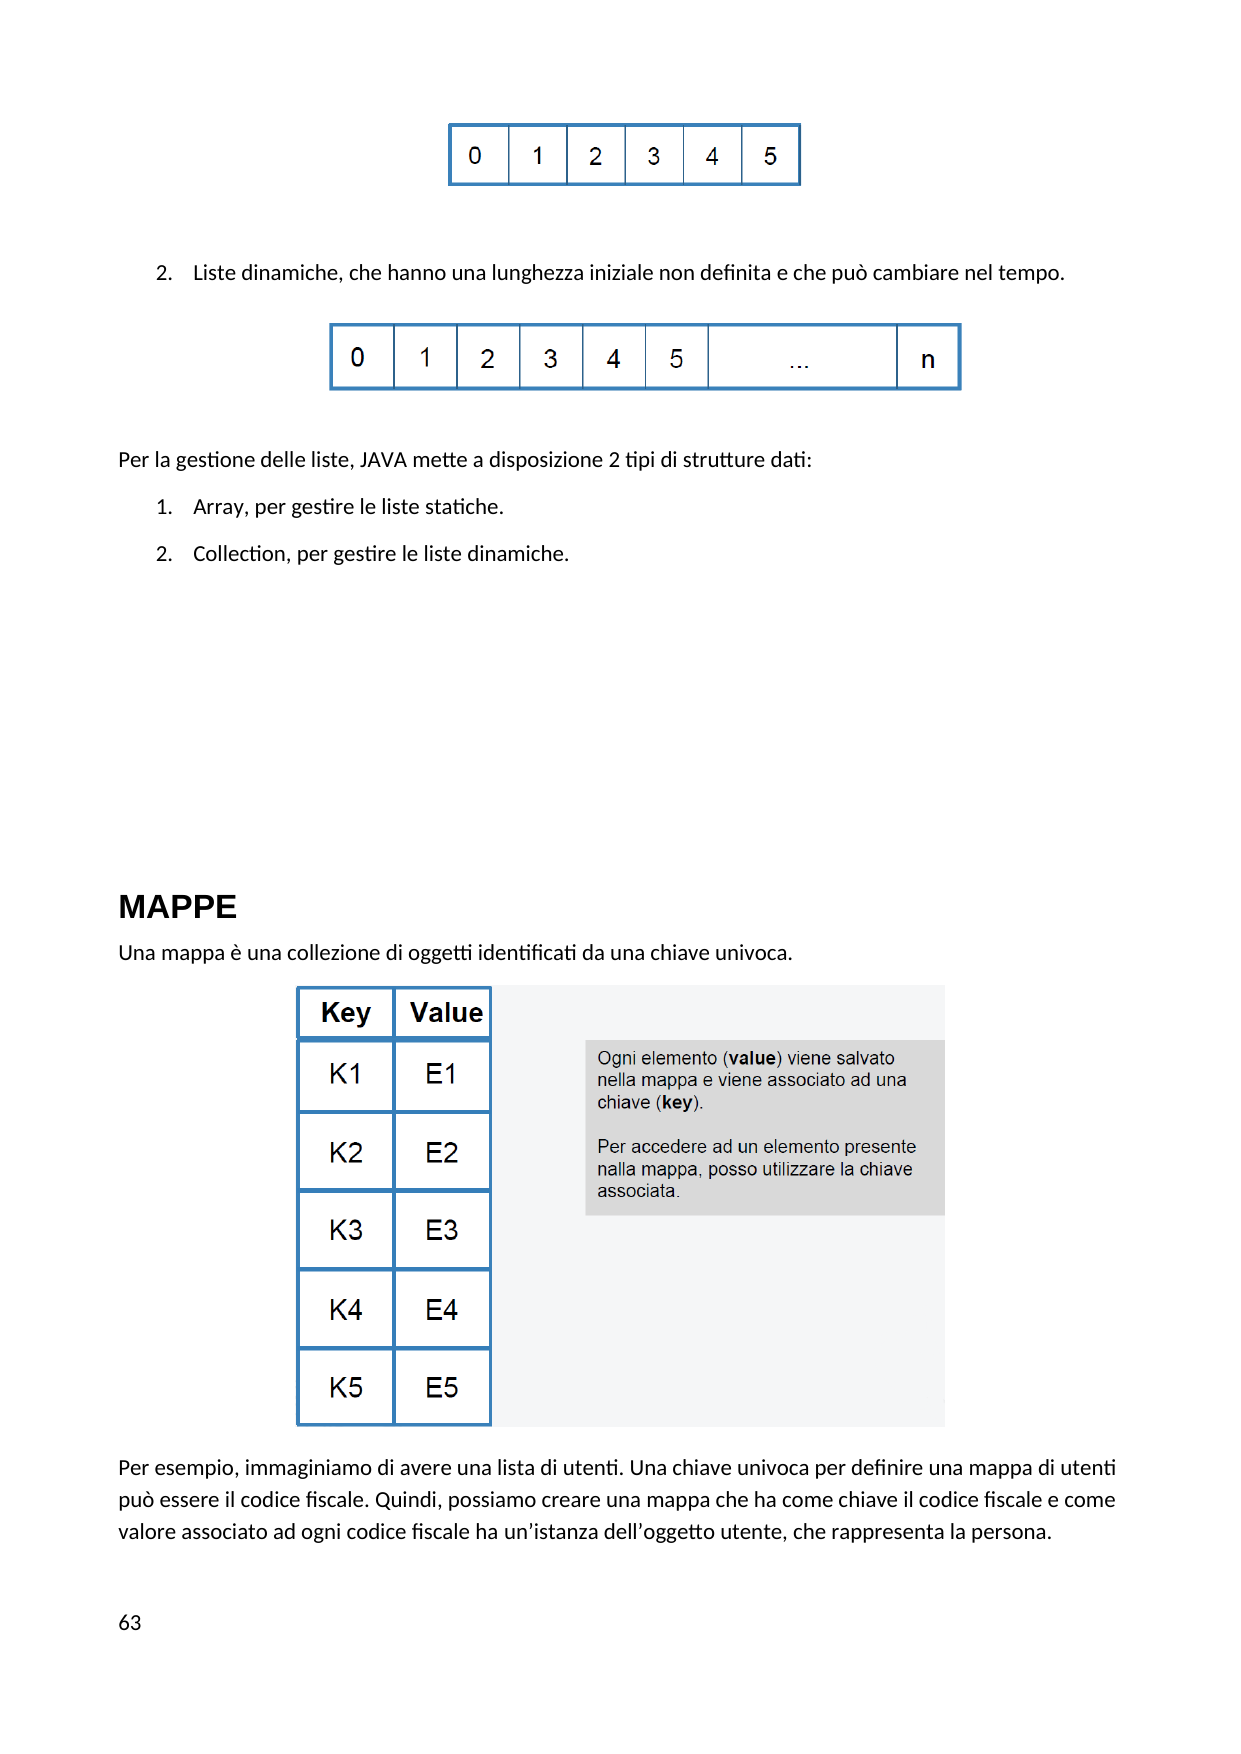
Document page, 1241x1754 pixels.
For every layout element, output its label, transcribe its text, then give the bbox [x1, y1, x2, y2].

list Collection, per gestire le liste dinamiche. [156, 539, 1122, 567]
list Array, per gestire le liste statiche. [156, 492, 1122, 520]
picture [447, 123, 802, 186]
text Una mappa è una collezione di oggetti identificati da una chiave univoca. [118, 938, 1122, 966]
picture [329, 323, 962, 391]
picture [295, 985, 945, 1427]
list Liste dinamiche, che hanno una lunghezza iniziale non definita e che può cambiare nel tempo. [156, 258, 1122, 286]
text Per esempio, immaginiamo di avere una lista di utenti. Una chiave univoca per definire una mappa di utenti può essere il codice fiscale. Quindi, possiamo creare una mappa che ha come chiave il codice fiscale e come valore associato ad ogni codice fiscale ha un’istanza dell’oggetto utente, che rappresenta la persona. [118, 1453, 1122, 1545]
subtitle MAPPE [118, 887, 1122, 926]
text Per la gestione delle liste, JAVA mette a disposizione 2 tipi di strutture dati: [118, 446, 1122, 473]
